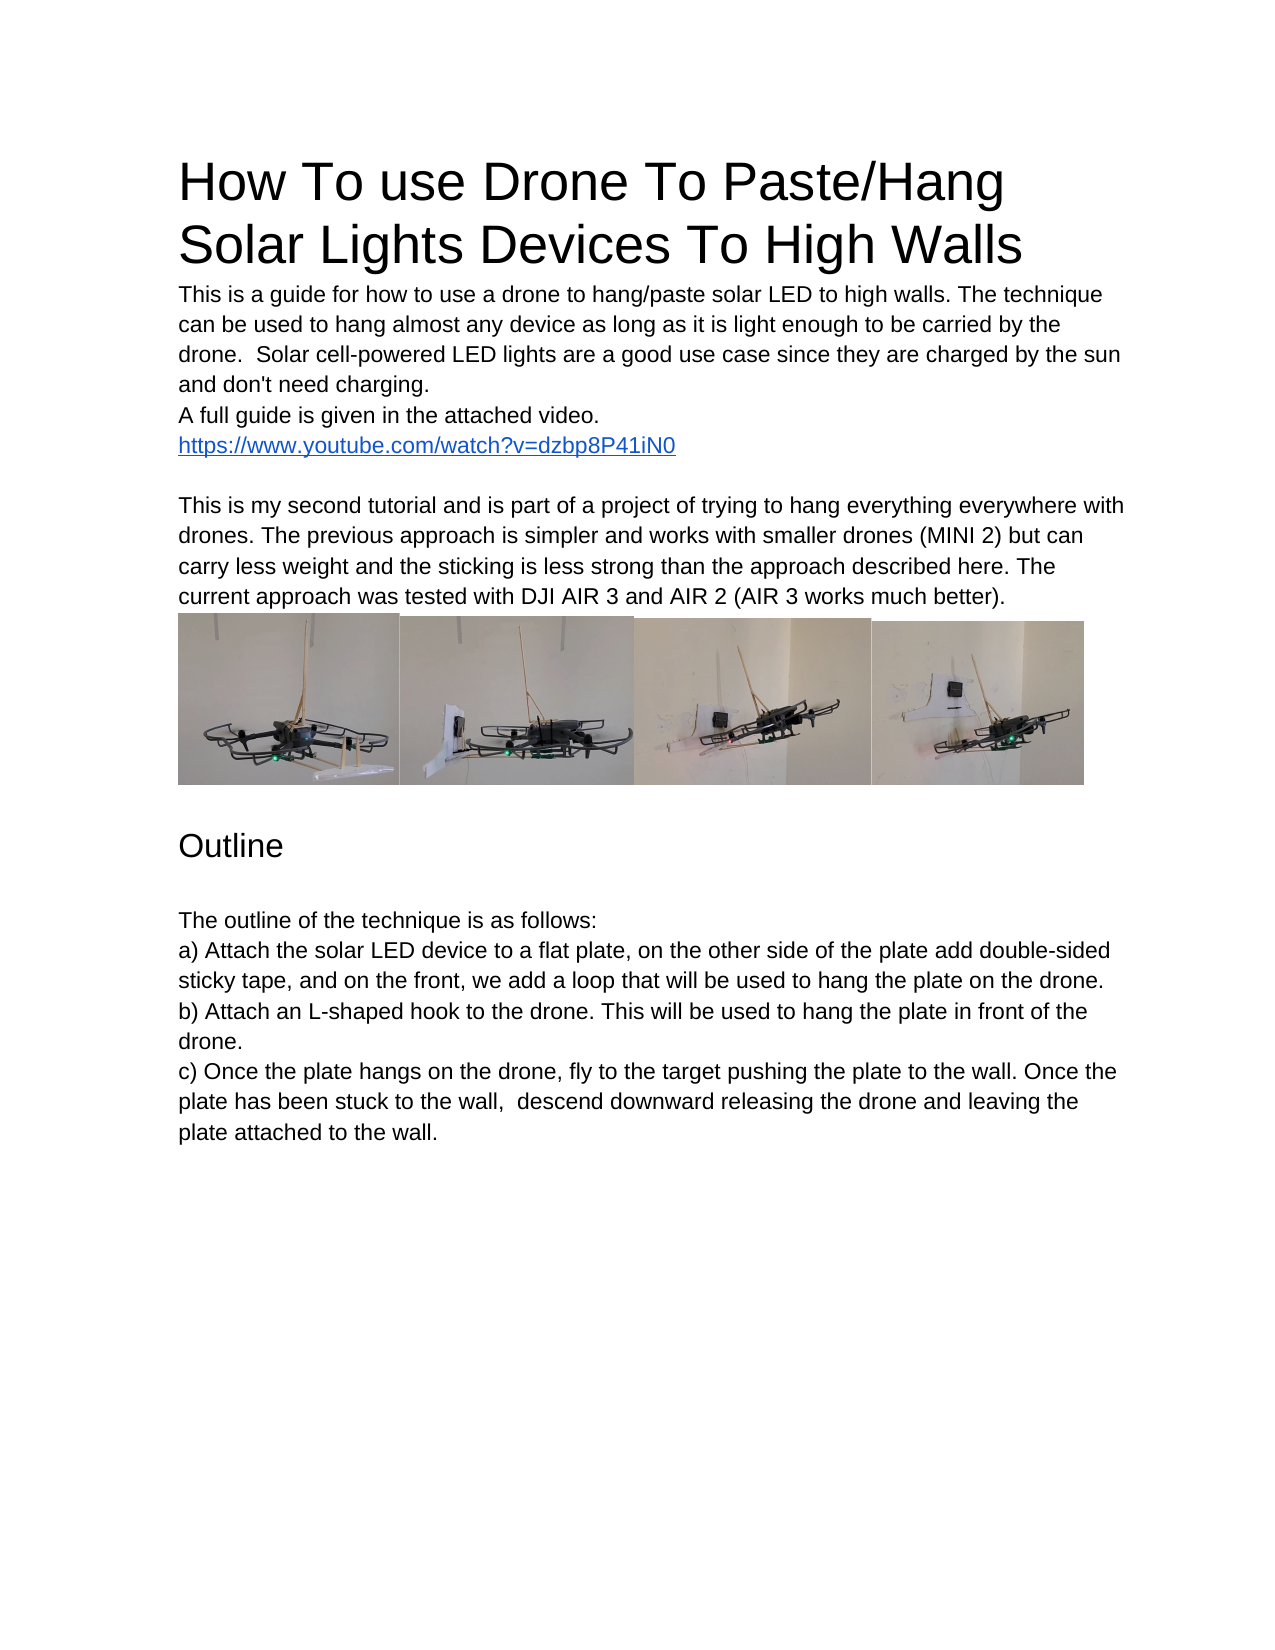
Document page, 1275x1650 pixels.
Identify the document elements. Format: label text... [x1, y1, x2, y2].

picture [178, 613, 1084, 785]
text The outline of the technique is as follows: [178, 907, 1125, 933]
title How To use Drone To Paste/Hang Solar Lights Devices To High Walls [178, 150, 1125, 274]
text This is my second tutorial and is part of a project of trying to hang everything everywhere with drones. The previous approach is simpler and works with smaller drones (MINI 2) but can carry less weight and the sticking is less strong than the approach described here. The current approach was tested with DJI AIR 3 and AIR 2 (AIR 3 works much better). [178, 492, 1125, 609]
subtitle Outline [178, 826, 1125, 864]
text https://www.youtube.com/watch?v=dzbp8P41iN0 [178, 432, 1125, 458]
text a) Attach the solar LED device to a flat plate, on the other side of the plate add double-sided sticky tape, and on the front, we add a loop that will be used to hang the plate on the drone. [178, 937, 1125, 994]
text b) Attach an L-shaped hook to the drone. This will be used to hang the plate in front of the drone. [178, 998, 1125, 1054]
text This is a guide for how to use a drone to hang/paste solar LED to high walls. The technique can be used to hang almost any device as long as it is light enough to be carried by the drone. Solar cell-powered LED lights are a good use case since they are charged by the sun and don't need charging. [178, 281, 1125, 398]
text c) Once the plate hangs on the drone, fly to the target pushing the plate to the wall. Once the plate has been stuck to the wall, descend downward releasing the drone and leaving the plate attached to the wall. [178, 1058, 1125, 1145]
text A full guide is given in the attached video. [178, 402, 1125, 428]
